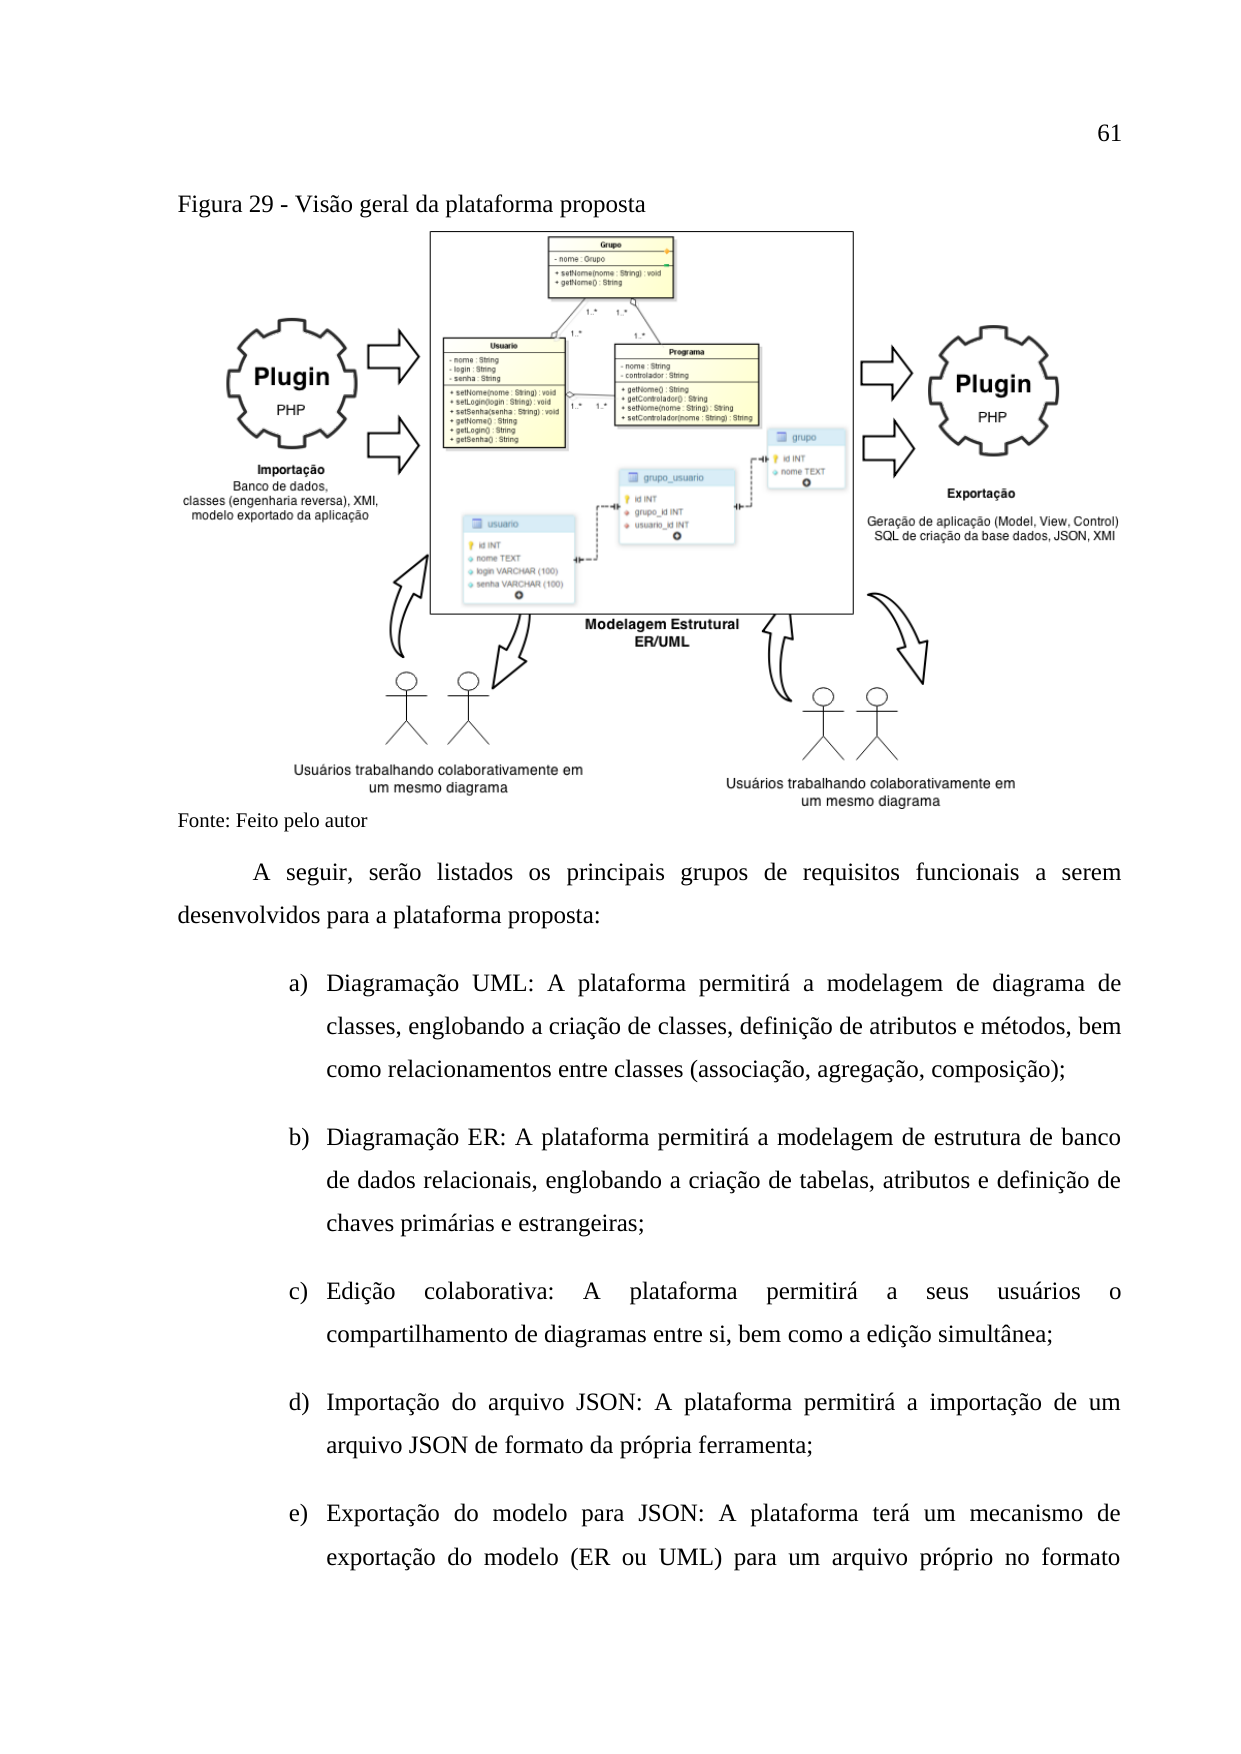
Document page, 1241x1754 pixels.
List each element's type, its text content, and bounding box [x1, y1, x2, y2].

text Fonte: Feito pelo autor [177, 230, 1122, 832]
text A seguir, serão listados os principais grupos de requisitos funcionais a serem desenvolvidos para a plataforma proposta: [177, 857, 1122, 929]
list Exportação do modelo para JSON: A plataforma terá um mecanismo de exportação do modelo (ER ou UML) para um arquivo próprio no formato [288, 1498, 1122, 1570]
picture [179, 230, 1120, 809]
list Diagramação UML: A plataforma permitirá a modelagem de diagrama de classes, englobando a criação de classes, definição de atributos e métodos, bem como relacionamentos entre classes (associação, agregação, composição); [288, 968, 1122, 1083]
list Edição colaborativa: A plataforma permitirá a seus usuários o compartilhamento de diagramas entre si, bem como a edição simultânea; [288, 1276, 1122, 1348]
text Figura 29 - Visão geral da plataforma proposta [177, 189, 1122, 217]
list Importação do arquivo JSON: A plataforma permitirá a importação de um arquivo JSON de formato da própria ferramenta; [288, 1387, 1122, 1459]
list Diagramação ER: A plataforma permitirá a modelagem de estrutura de banco de dados relacionais, englobando a criação de tabelas, atributos e definição de chaves primárias e estrangeiras; [288, 1122, 1122, 1237]
